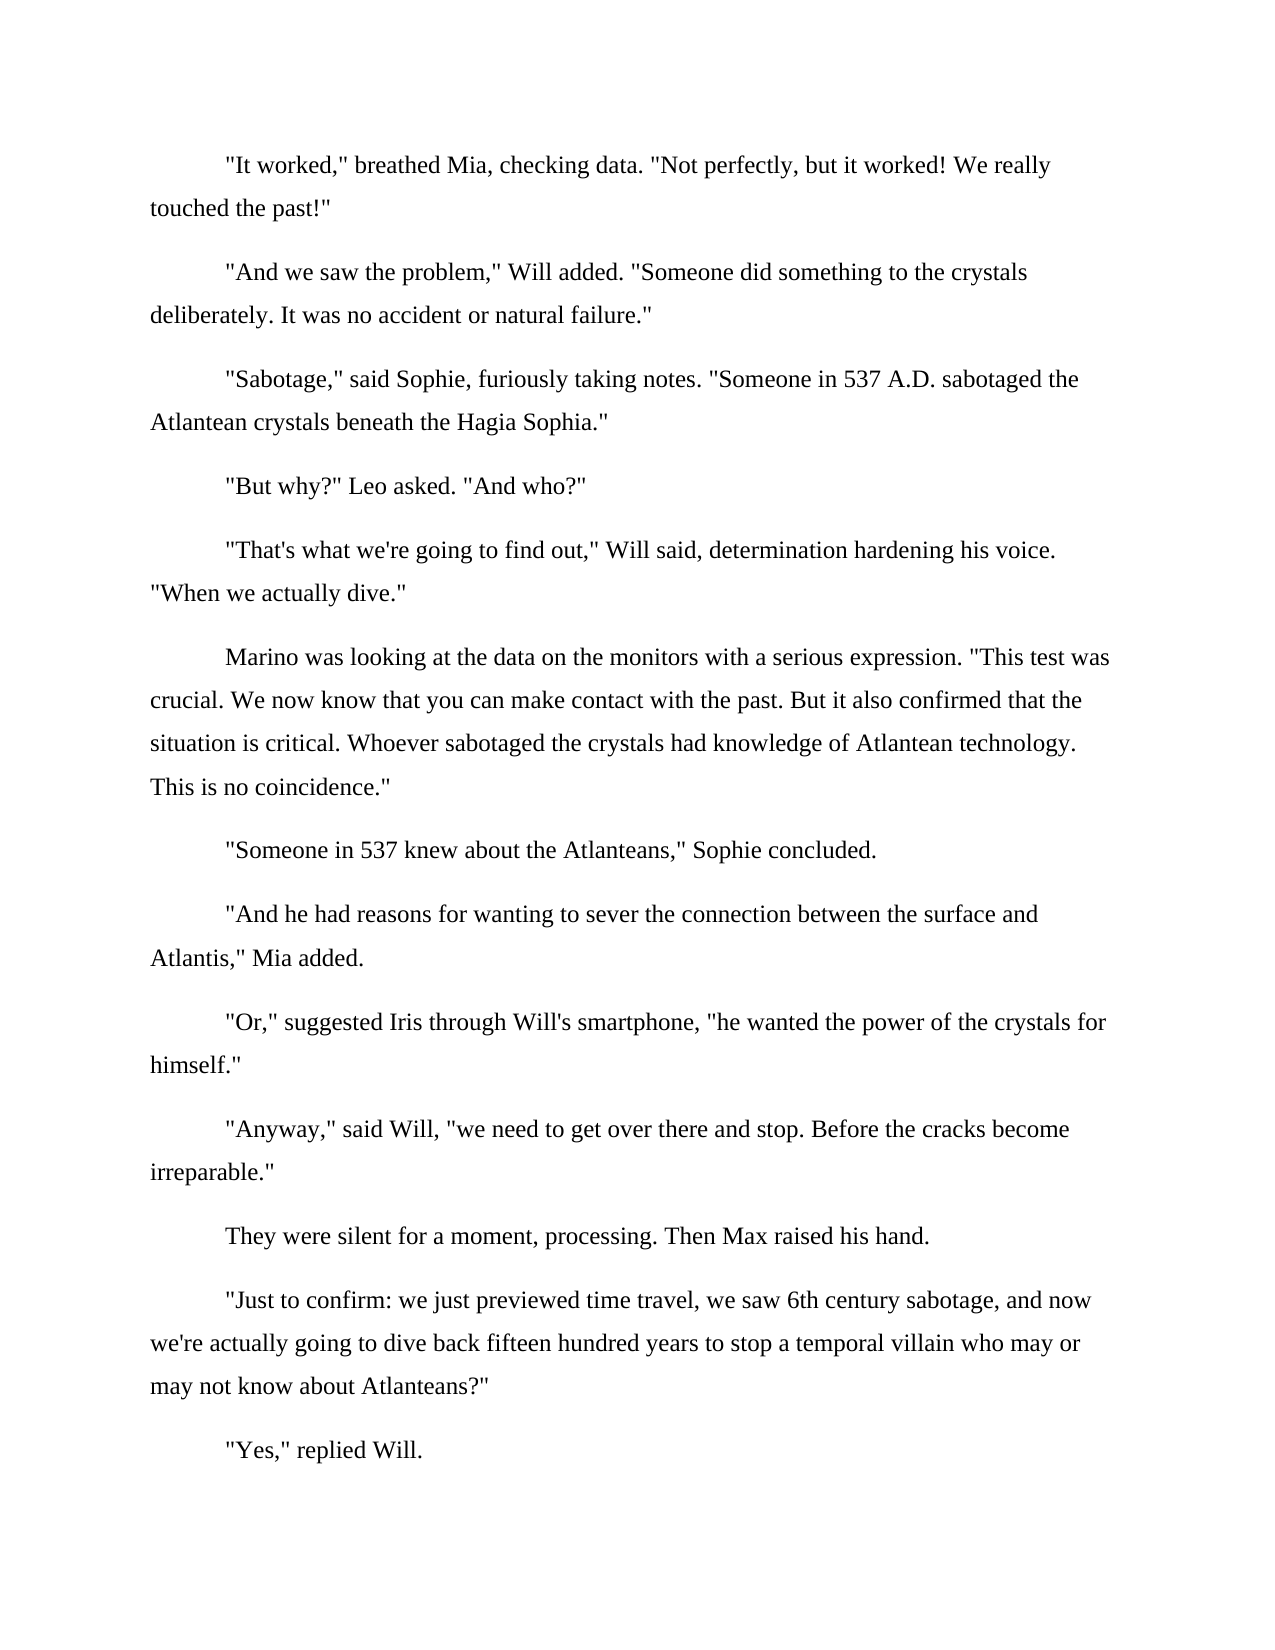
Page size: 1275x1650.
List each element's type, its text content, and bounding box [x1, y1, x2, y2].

text "Sabotage," said Sophie, furiously taking notes. "Someone in 537 A.D. sabotaged the Atlantean crystals beneath the Hagia Sophia." [150, 364, 1125, 436]
text Marino was looking at the data on the monitors with a serious expression. "This test was crucial. We now know that you can make contact with the past. But it also confirmed that the situation is critical. Whoever sabotaged the crystals had knowledge of Atlantean technology. This is no coincidence." [150, 642, 1125, 800]
text They were silent for a moment, processing. Then Max raised his hand. [150, 1221, 1125, 1249]
text "It worked," breathed Mia, checking data. "Not perfectly, but it worked! We really touched the past!" [150, 150, 1125, 222]
text "And we saw the problem," Will added. "Someone did something to the crystals deliberately. It was no accident or natural failure." [150, 257, 1125, 329]
text "But why?" Leo asked. "And who?" [150, 471, 1125, 500]
text "Just to confirm: we just previewed time travel, we saw 6th century sabotage, and now we're actually going to dive back fifteen hundred years to stop a temporal villain who may or may not know about Atlanteans?" [150, 1285, 1125, 1400]
text "Yes," replied Will. [150, 1435, 1125, 1464]
text "Someone in 537 knew about the Atlanteans," Sophie concluded. [150, 836, 1125, 864]
text "Anyway," said Will, "we need to get over there and stop. Before the cracks become irreparable." [150, 1114, 1125, 1186]
text "And he had reasons for wanting to sever the connection between the surface and Atlantis," Mia added. [150, 899, 1125, 971]
text "That's what we're going to find out," Will said, determination hardening his voice. "When we actually dive." [150, 535, 1125, 607]
text "Or," suggested Iris through Will's smartphone, "he wanted the power of the crystals for himself." [150, 1007, 1125, 1078]
